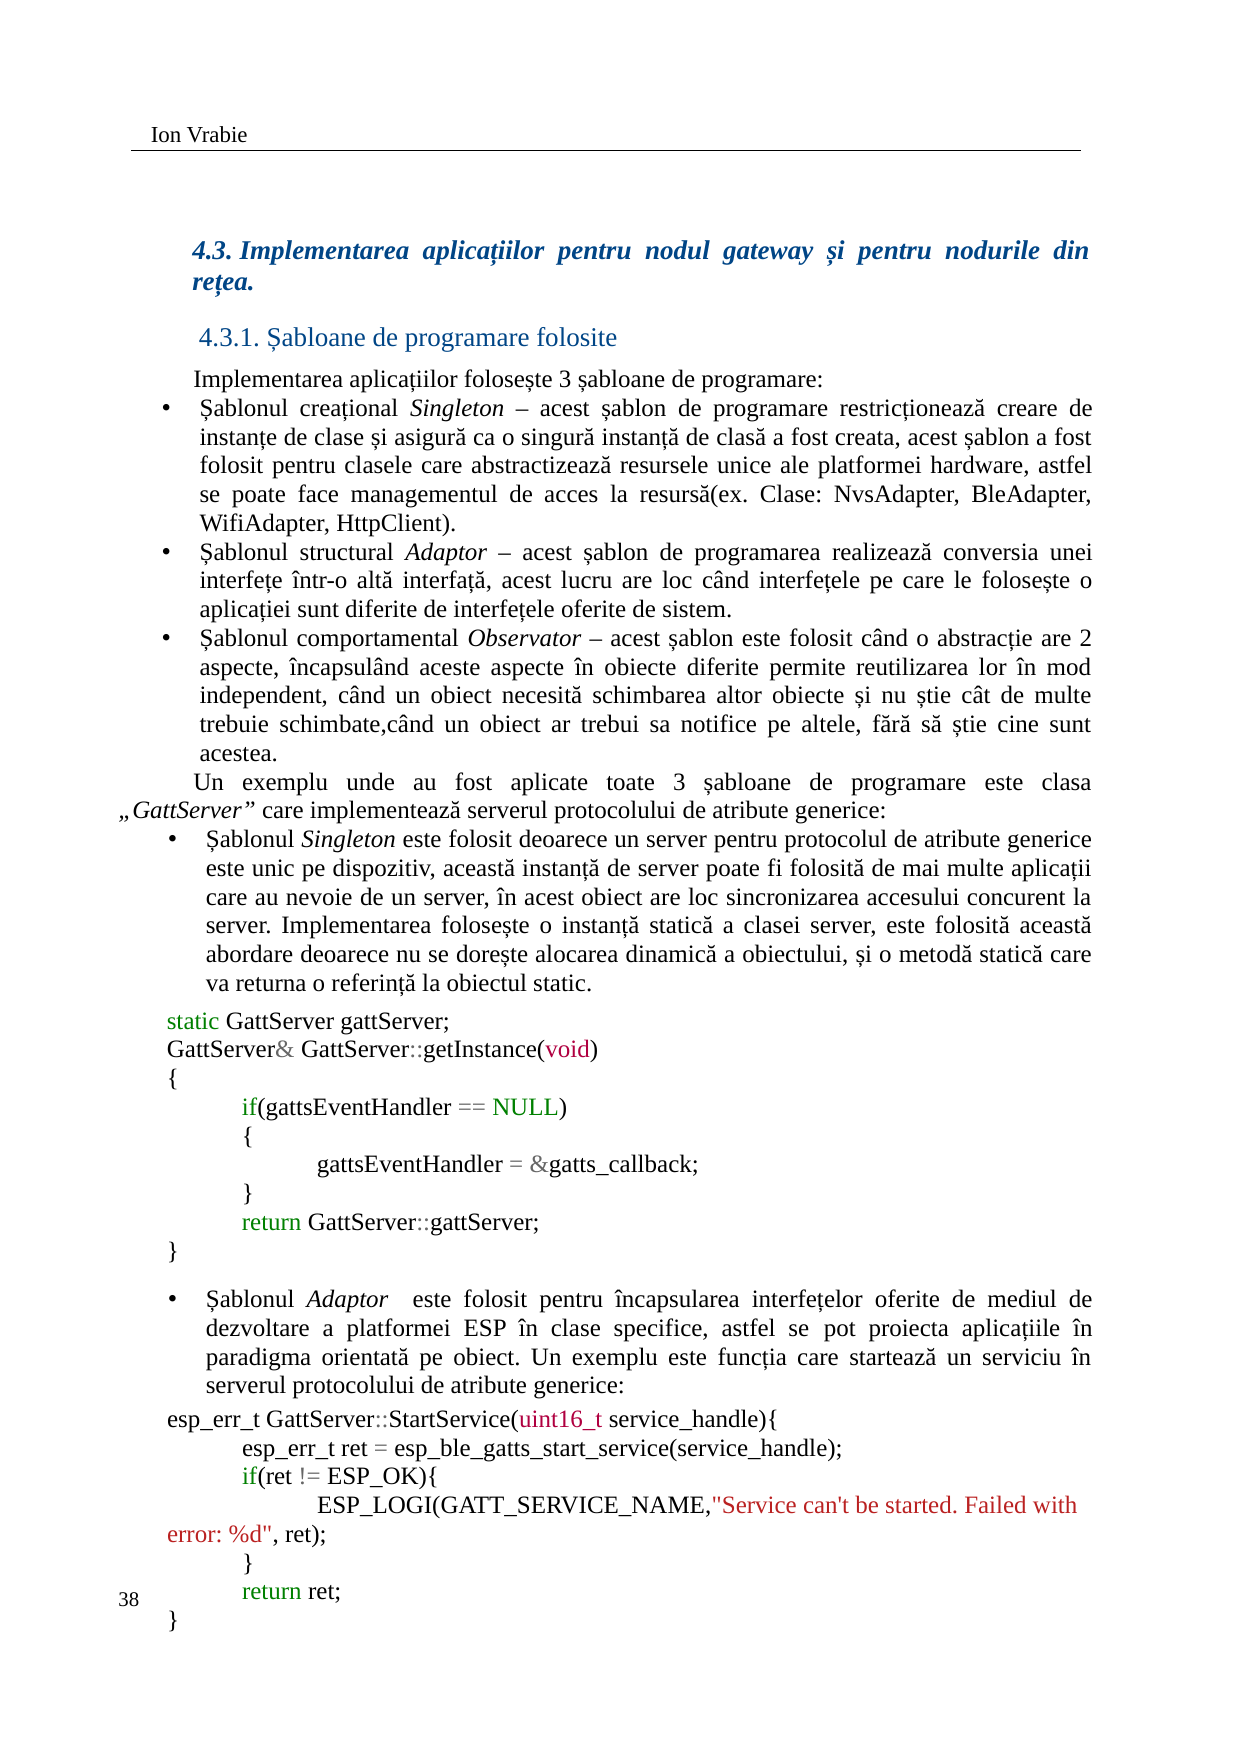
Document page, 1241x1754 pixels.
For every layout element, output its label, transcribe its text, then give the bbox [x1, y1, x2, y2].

list Șablonul creațional Singleton – acest șablon de programare restricționează creare de instanțe de clase și asigură ca o singură instanță de clasă a fost creata, acest șablon a fost folosit pentru clasele care abstractizează resursele unice ale platformei hardware, astfel se poate face managementul de acces la resursă(ex. Clase: NvsAdapter, BleAdapter, WifiAdapter, HttpClient). [162, 393, 1093, 537]
subtitle Implementarea aplicațiilor pentru nodul gateway și pentru nodurile din rețea. [192, 234, 1093, 296]
list Șablonul Adaptor este folosit pentru încapsularea interfețelor oferite de mediul de dezvoltare a platformei ESP în clase specifice, astfel se pot proiecta aplicațiile în paradigma orientată pe obiect. Un exemplu este funcția care startează un serviciu în serverul protocolului de atribute generice: [168, 1284, 1093, 1399]
list Șablonul Singleton este folosit deoarece un server pentru protocolul de atribute generice este unic pe dispozitiv, această instanță de server poate fi folosită de mai multe aplicații care au nevoie de un server, în acest obiect are loc sincronizarea accesului concurent la server. Implementarea folosește o instanță statică a clasei server, este folosită această abordare deoarece nu se dorește alocarea dinamică a obiectului, și o metodă statică care va returna o referință la obiectul static. [168, 824, 1093, 997]
subtitle Șabloane de programare folosite [192, 321, 1093, 352]
text Un exemplu unde au fost aplicate toate 3 șabloane de programare este clasa „GattServer” care implementează serverul protocolului de atribute generice: [118, 767, 1093, 824]
list Șablonul structural Adaptor – acest șablon de programarea realizează conversia unei interfețe într-o altă interfață, acest lucru are loc când interfețele pe care le folosește o aplicației sunt diferite de interfețele oferite de sistem. [162, 537, 1093, 623]
list Șablonul comportamental Observator – acest șablon este folosit când o abstracție are 2 aspecte, încapsulând aceste aspecte în obiecte diferite permite reutilizarea lor în mod independent, când un obiect necesită schimbarea altor obiecte și nu știe cât de multe trebuie schimbate,când un obiect ar trebui sa notifice pe altele, fără să știe cine sunt acestea. [162, 623, 1093, 767]
text Implementarea aplicațiilor folosește 3 șabloane de programare: [118, 364, 1093, 393]
